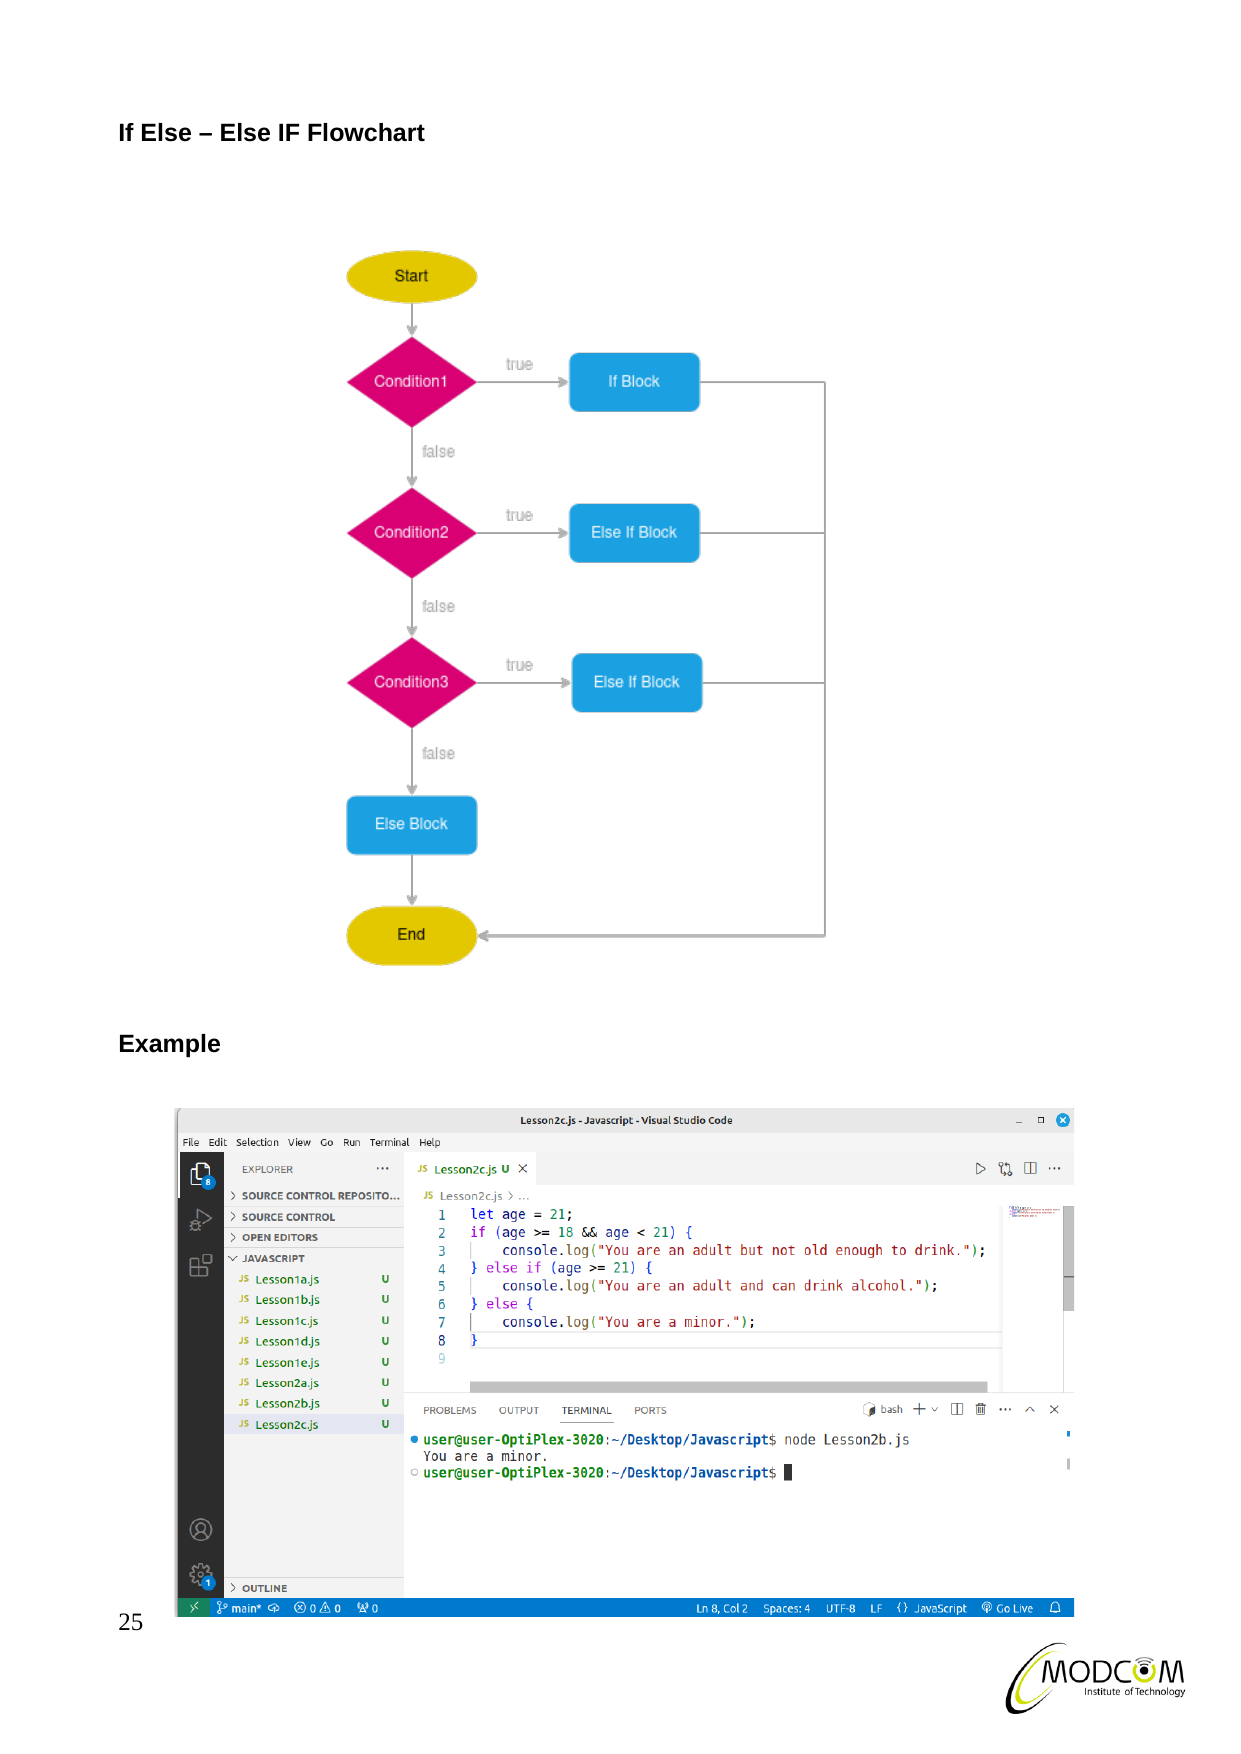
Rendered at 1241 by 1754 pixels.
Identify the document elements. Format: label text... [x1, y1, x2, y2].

text If Else – Else IF Flowchart [118, 118, 1122, 147]
text Example [118, 1029, 1122, 1058]
picture [174, 1108, 1075, 1617]
picture [997, 1626, 1191, 1718]
picture [345, 249, 835, 966]
